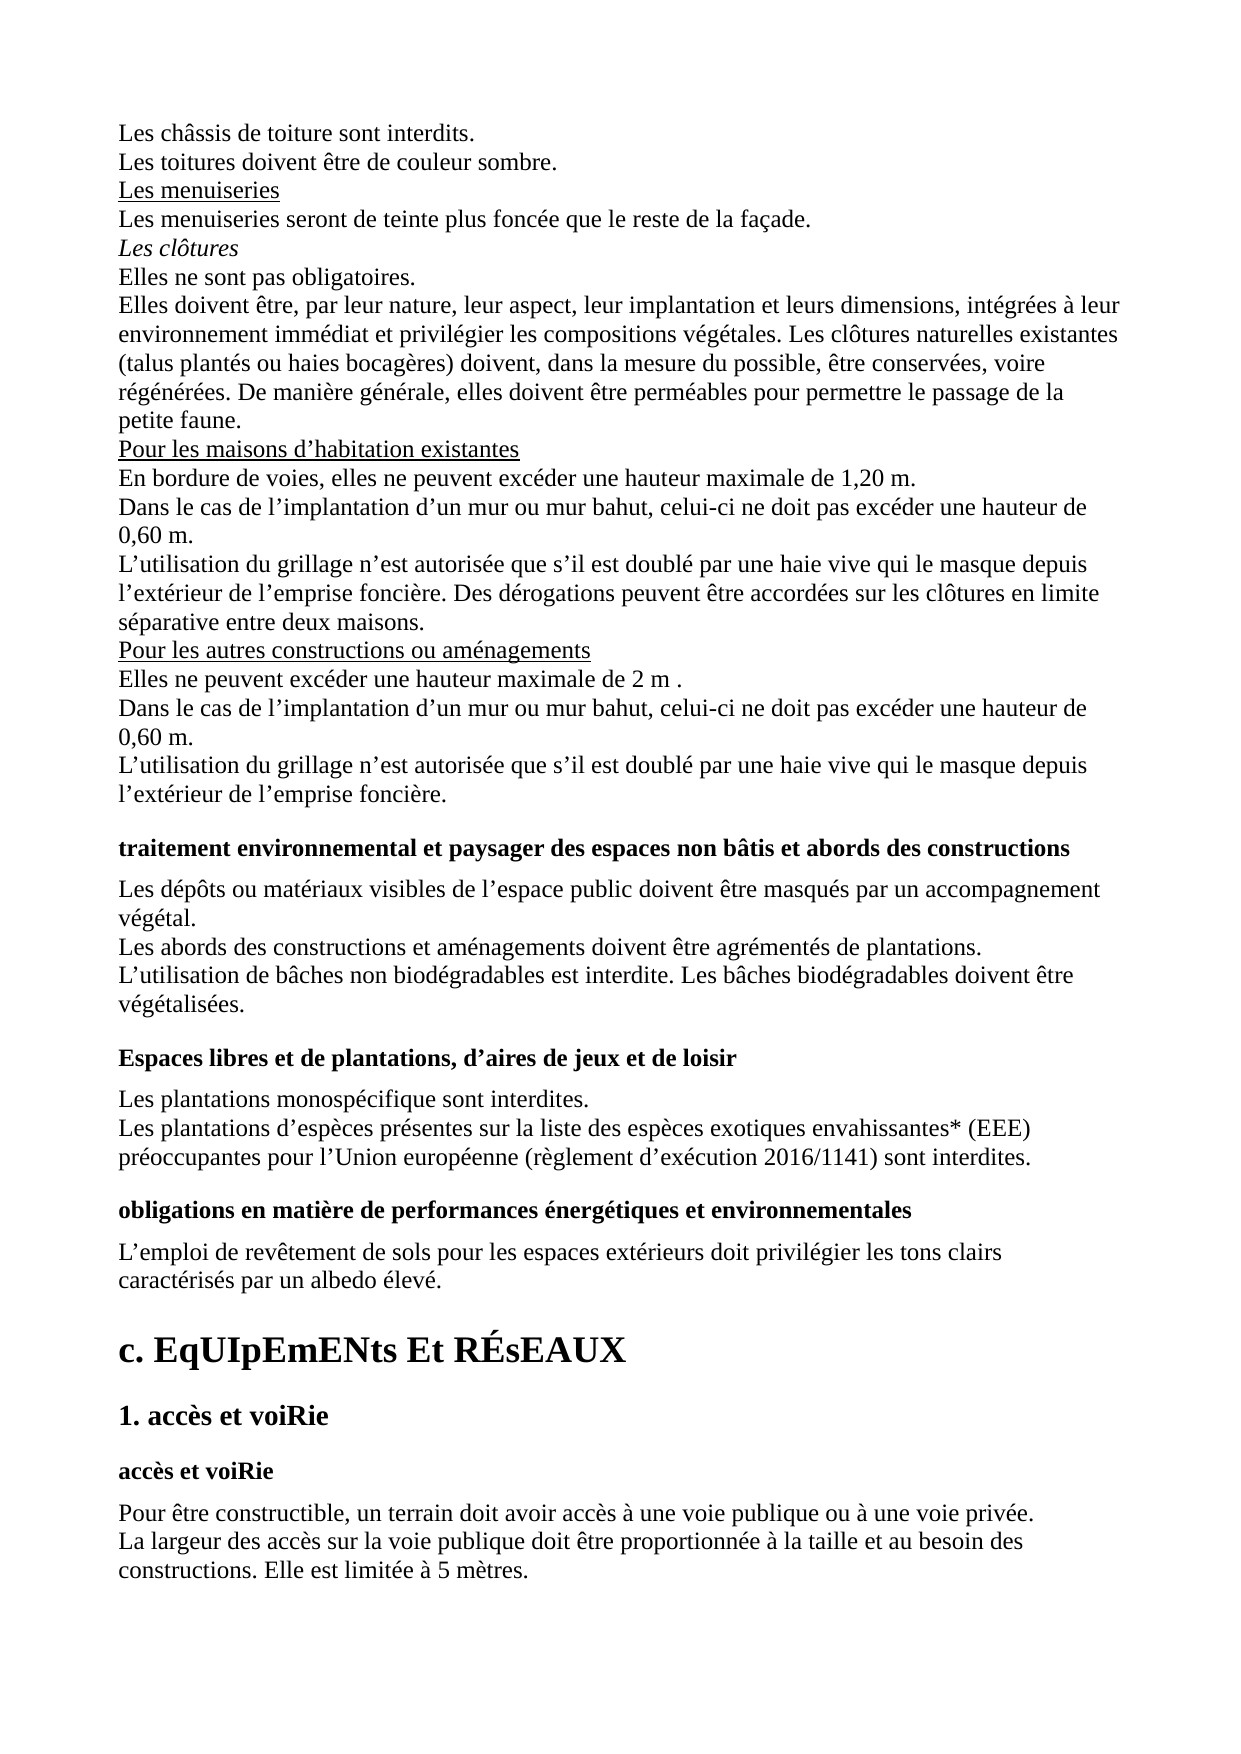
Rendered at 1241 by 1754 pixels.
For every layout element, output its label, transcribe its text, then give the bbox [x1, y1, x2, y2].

text La largeur des accès sur la voie publique doit être proportionnée à la taille et au besoin des constructions. Elle est limitée à 5 mètres. [118, 1526, 1122, 1584]
text Elles ne sont pas obligatoires. [118, 262, 1122, 291]
subtitle 1. accès et voiRie [118, 1398, 1122, 1431]
subtitle c. EqUIpEmENts Et RÉsEAUX [118, 1328, 1122, 1371]
text Les châssis de toiture sont interdits. [118, 118, 1122, 147]
text Les toitures doivent être de couleur sombre. [118, 147, 1122, 176]
subtitle accès et voiRie [118, 1456, 1122, 1485]
text L’utilisation du grillage n’est autorisée que s’il est doublé par une haie vive qui le masque depuis l’extérieur de l’emprise foncière. [118, 751, 1122, 808]
text Pour les maisons d’habitation existantes [118, 434, 1122, 463]
text Elles doivent être, par leur nature, leur aspect, leur implantation et leurs dimensions, intégrées à leur environnement immédiat et privilégier les compositions végétales. Les clôtures naturelles existantes (talus plantés ou haies bocagères) doivent, dans la mesure du possible, être conservées, voire régénérées. De manière générale, elles doivent être perméables pour permettre le passage de la petite faune. [118, 291, 1122, 434]
text L’emploi de revêtement de sols pour les espaces extérieurs doit privilégier les tons clairs caractérisés par un albedo élevé. [118, 1237, 1122, 1294]
text Pour les autres constructions ou aménagements [118, 636, 1122, 664]
text Dans le cas de l’implantation d’un mur ou mur bahut, celui-ci ne doit pas excéder une hauteur de 0,60 m. [118, 492, 1122, 549]
text Les menuiseries seront de teinte plus foncée que le reste de la façade. [118, 204, 1122, 233]
text Les abords des constructions et aménagements doivent être agrémentés de plantations. [118, 932, 1122, 961]
subtitle Espaces libres et de plantations, d’aires de jeux et de loisir [118, 1043, 1122, 1072]
text Les dépôts ou matériaux visibles de l’espace public doivent être masqués par un accompagnement végétal. [118, 874, 1122, 932]
text En bordure de voies, elles ne peuvent excéder une hauteur maximale de 1,20 m. [118, 463, 1122, 492]
subtitle obligations en matière de performances énergétiques et environnementales [118, 1196, 1122, 1224]
text Pour être constructible, un terrain doit avoir accès à une voie publique ou à une voie privée. [118, 1498, 1122, 1526]
text Elles ne peuvent excéder une hauteur maximale de 2 m . [118, 664, 1122, 693]
text L’utilisation du grillage n’est autorisée que s’il est doublé par une haie vive qui le masque depuis l’extérieur de l’emprise foncière. Des dérogations peuvent être accordées sur les clôtures en limite séparative entre deux maisons. [118, 549, 1122, 636]
text L’utilisation de bâches non biodégradables est interdite. Les bâches biodégradables doivent être végétalisées. [118, 961, 1122, 1018]
text Les plantations d’espèces présentes sur la liste des espèces exotiques envahissantes* (EEE) préoccupantes pour l’Union européenne (règlement d’exécution 2016/1141) sont interdites. [118, 1113, 1122, 1171]
text Les menuiseries [118, 176, 1122, 204]
text Dans le cas de l’implantation d’un mur ou mur bahut, celui-ci ne doit pas excéder une hauteur de 0,60 m. [118, 693, 1122, 751]
subtitle traitement environnemental et paysager des espaces non bâtis et abords des constructions [118, 833, 1122, 862]
text Les clôtures [118, 233, 1122, 262]
text Les plantations monospécifique sont interdites. [118, 1084, 1122, 1113]
